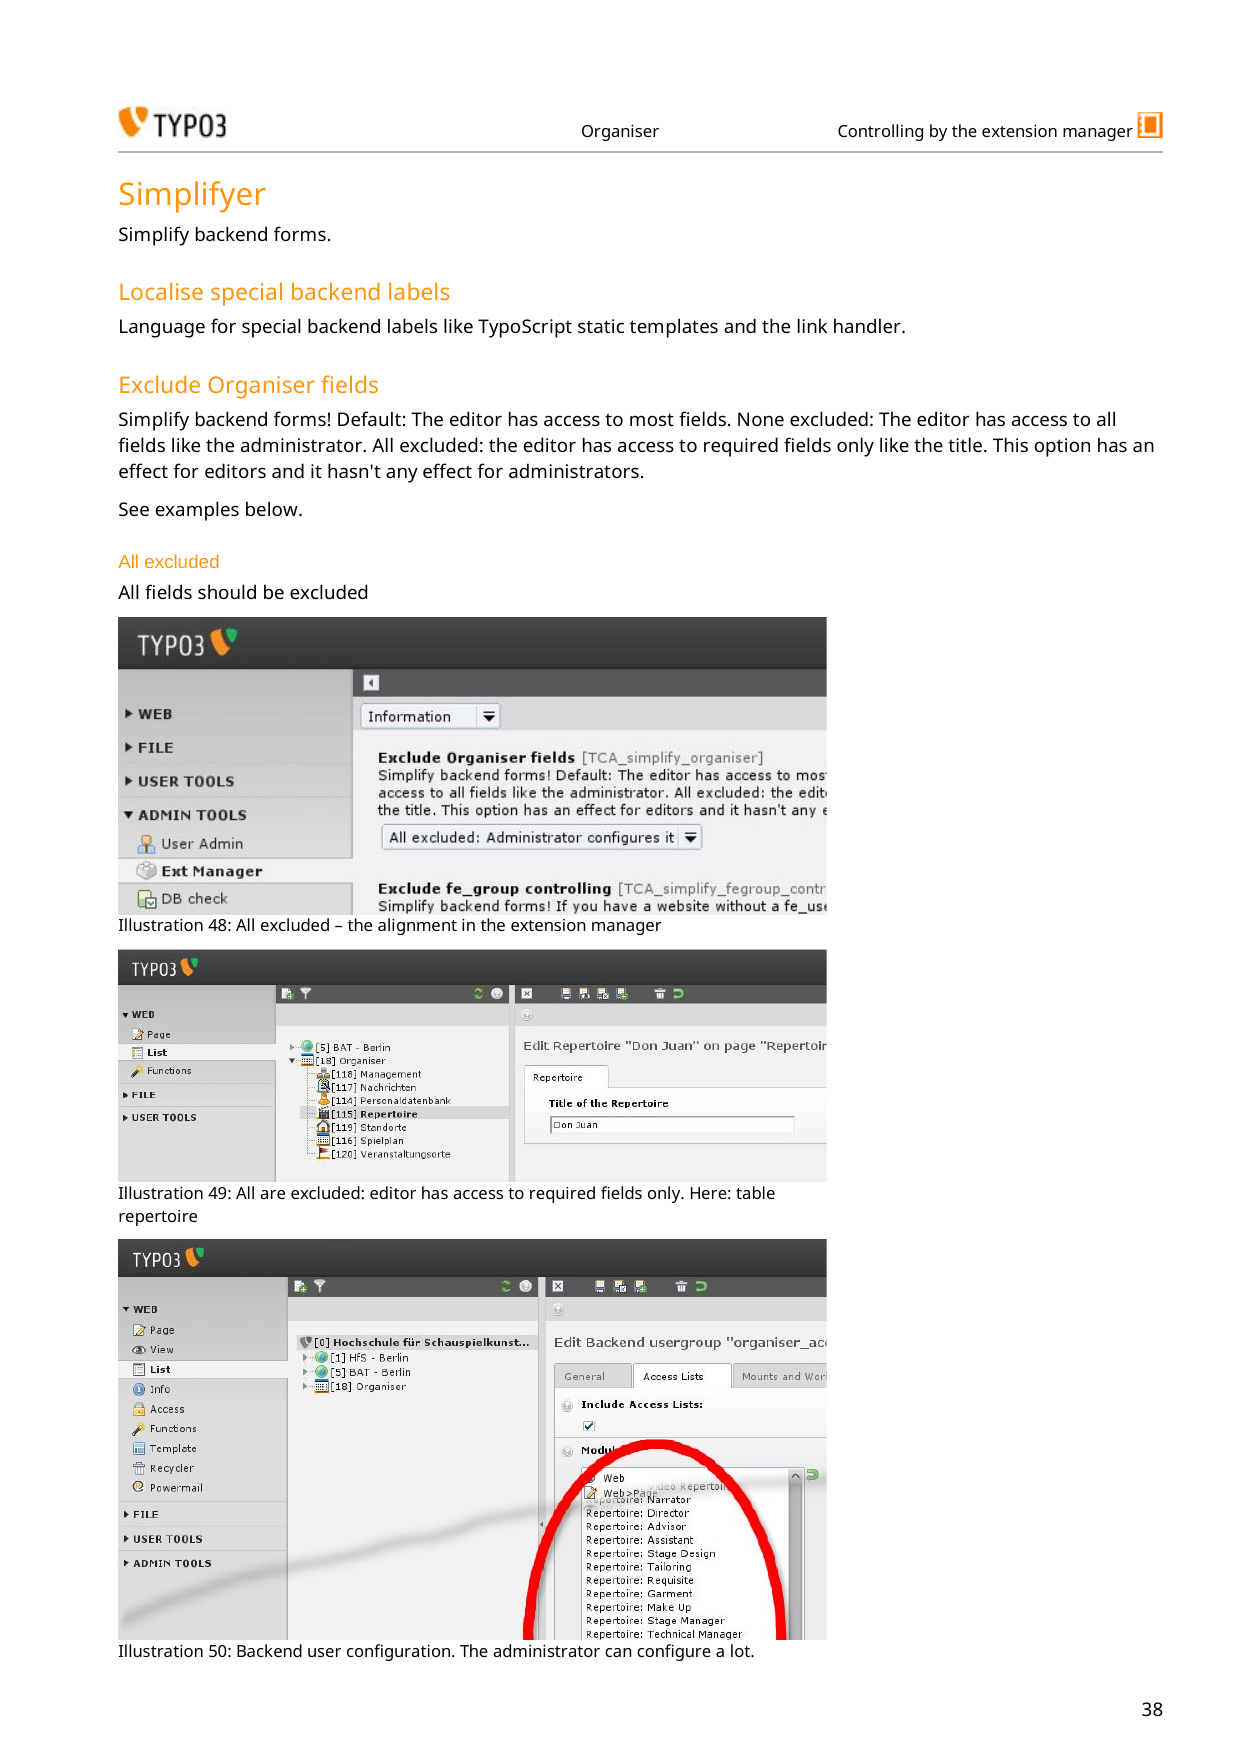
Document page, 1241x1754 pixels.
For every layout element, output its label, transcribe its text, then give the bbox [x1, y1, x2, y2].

text Illustration 48: All excluded – the alignment in the extension manager [118, 915, 827, 937]
picture [1137, 112, 1163, 138]
picture [118, 106, 227, 138]
picture [118, 1239, 827, 1640]
subtitle Localise special backend labels [118, 276, 1163, 307]
picture [118, 949, 827, 1182]
text Language for special backend labels like TypoScript static templates and the link handler. [118, 313, 1163, 339]
text Simplify backend forms. [118, 221, 1163, 247]
text Simplify backend forms! Default: The editor has access to most fields. None excluded: The editor has access to all fields like the administrator. All excluded: the editor has access to required fields only like the title. This option has an effect for editors and it hasn't any effect for administrators. [118, 406, 1163, 484]
picture [118, 617, 827, 915]
text Illustration 50: Backend user configuration. The administrator can configure a lot. [118, 1640, 827, 1662]
subtitle All excluded [118, 552, 1163, 573]
text Illustration 49: All are excluded: editor has access to required fields only. Here: table repertoire [118, 1182, 827, 1227]
text See examples below. [118, 496, 1163, 522]
subtitle Simplifyer [118, 172, 1163, 215]
subtitle Exclude Organiser fields [118, 369, 1163, 400]
text All fields should be excluded [118, 579, 1163, 605]
